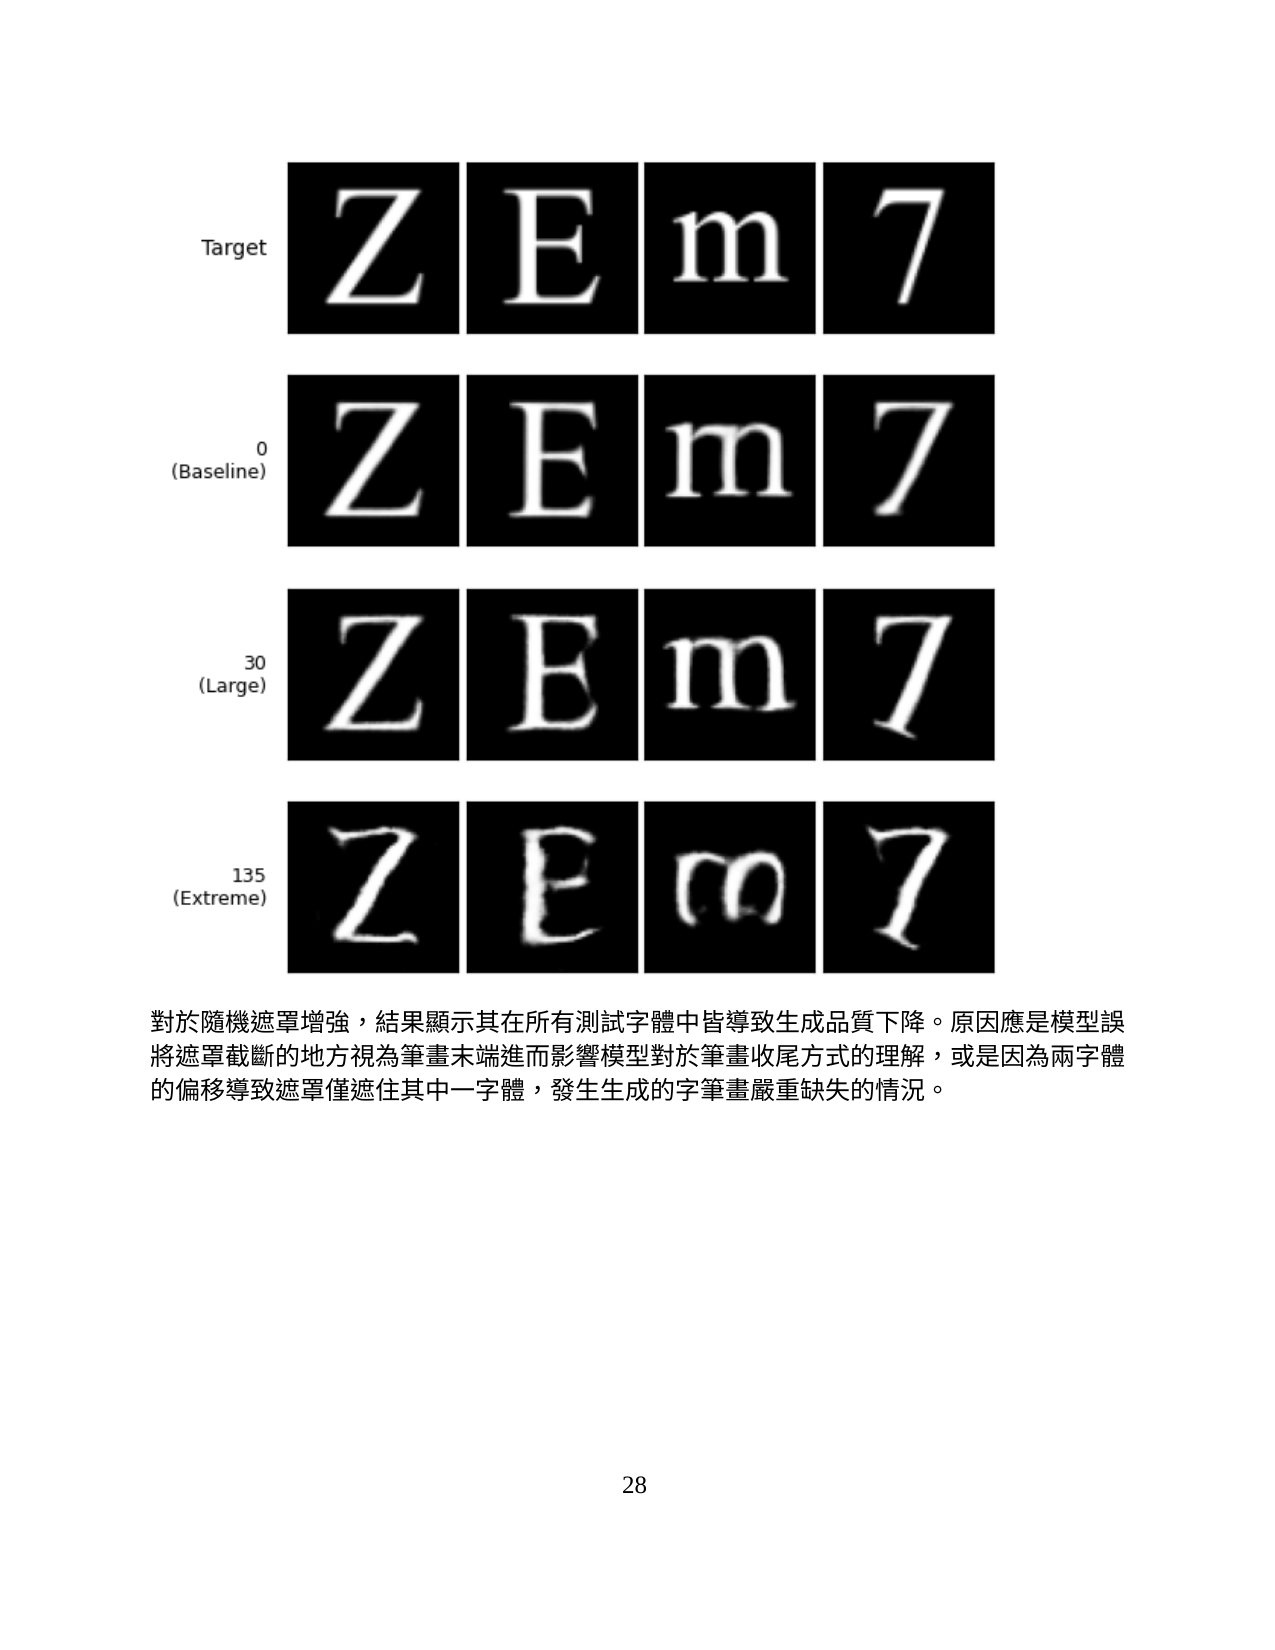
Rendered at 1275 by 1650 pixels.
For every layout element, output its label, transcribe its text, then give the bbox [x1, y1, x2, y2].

picture [150, 150, 1007, 987]
text 對於隨機遮罩增強，結果顯示其在所有測試字體中皆導致生成品質下降。原因應是模型誤將遮罩截斷的地方視為筆畫末端進而影響模型對於筆畫收尾方式的理解，或是因為兩字體的偏移導致遮罩僅遮住其中一字體，發生生成的字筆畫嚴重缺失的情況。 [150, 1004, 1125, 1106]
